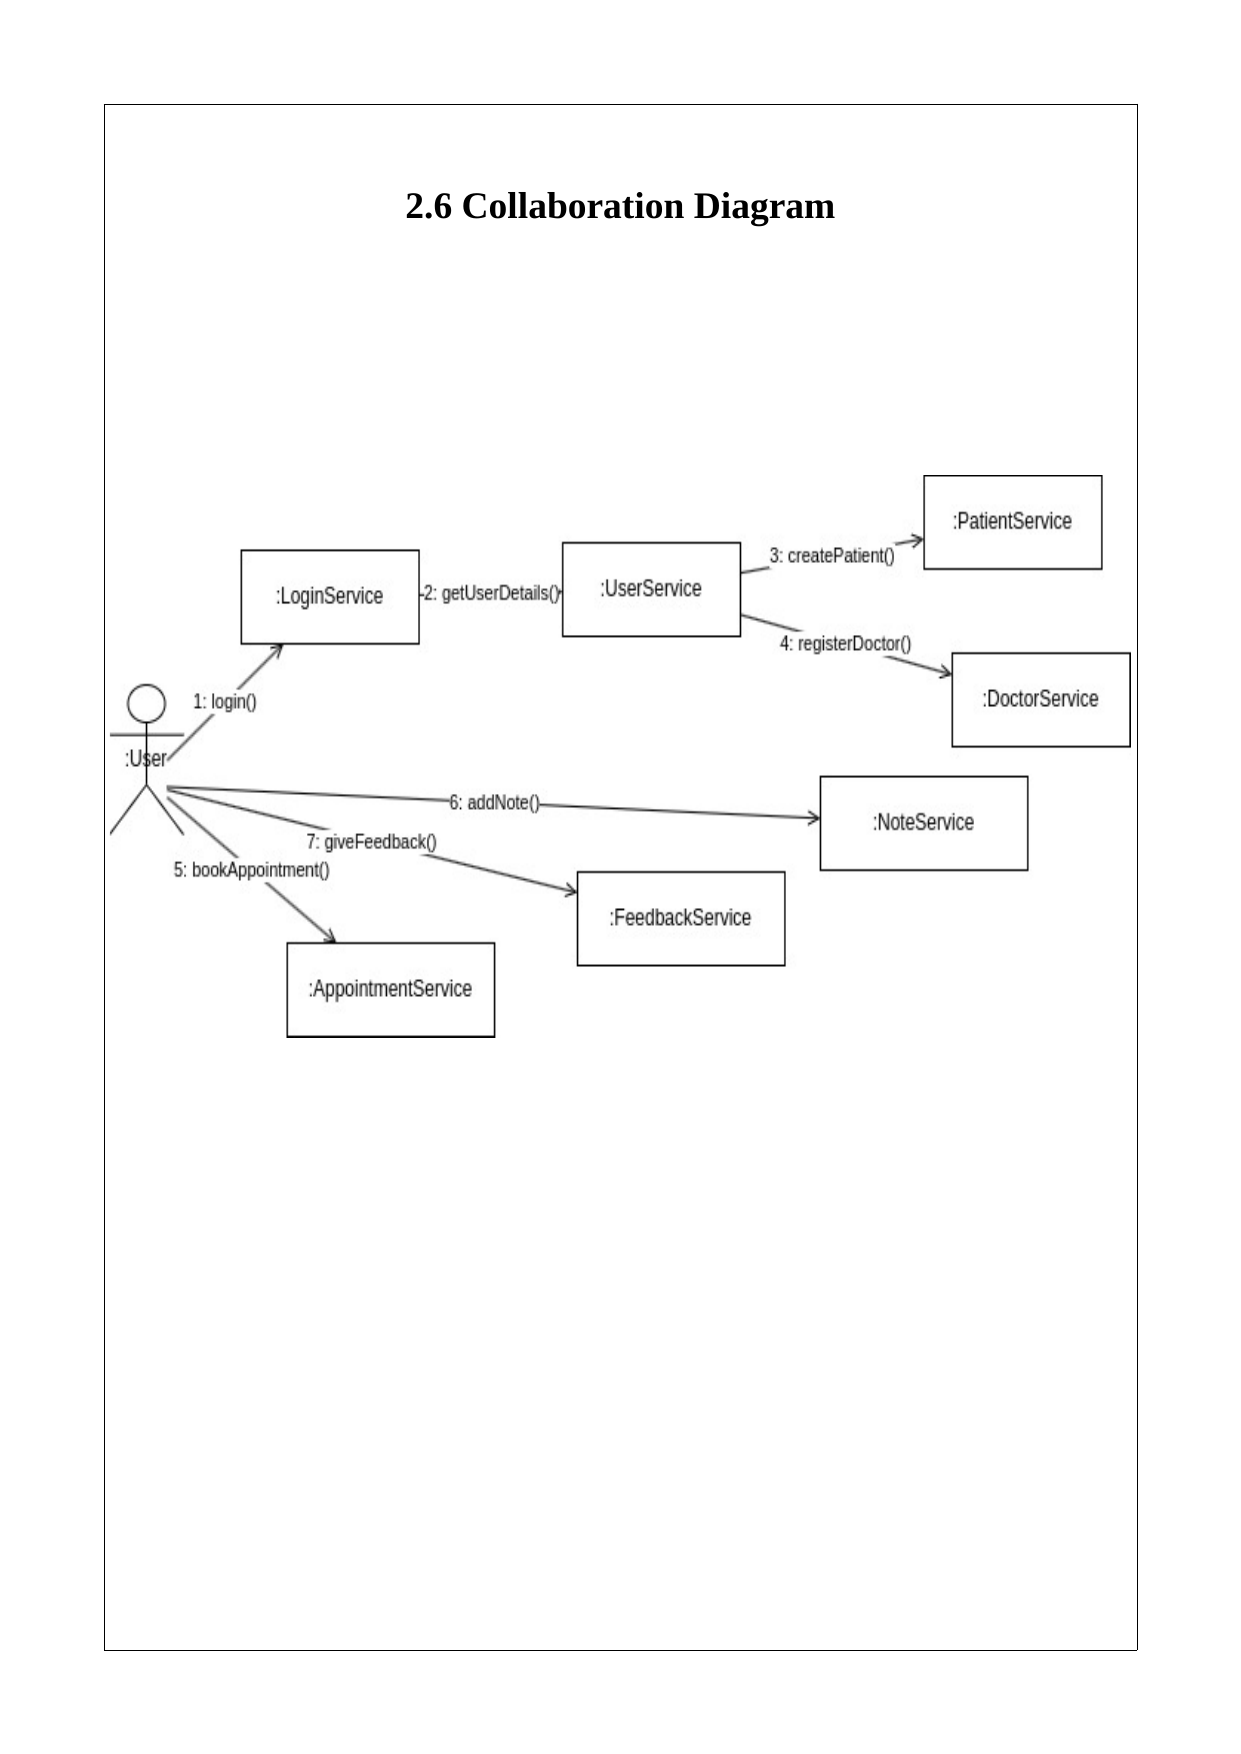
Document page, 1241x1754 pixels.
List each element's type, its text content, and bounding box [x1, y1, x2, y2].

text 2.6 Collaboration Diagram [110, 183, 1131, 226]
picture [109, 475, 1131, 1038]
